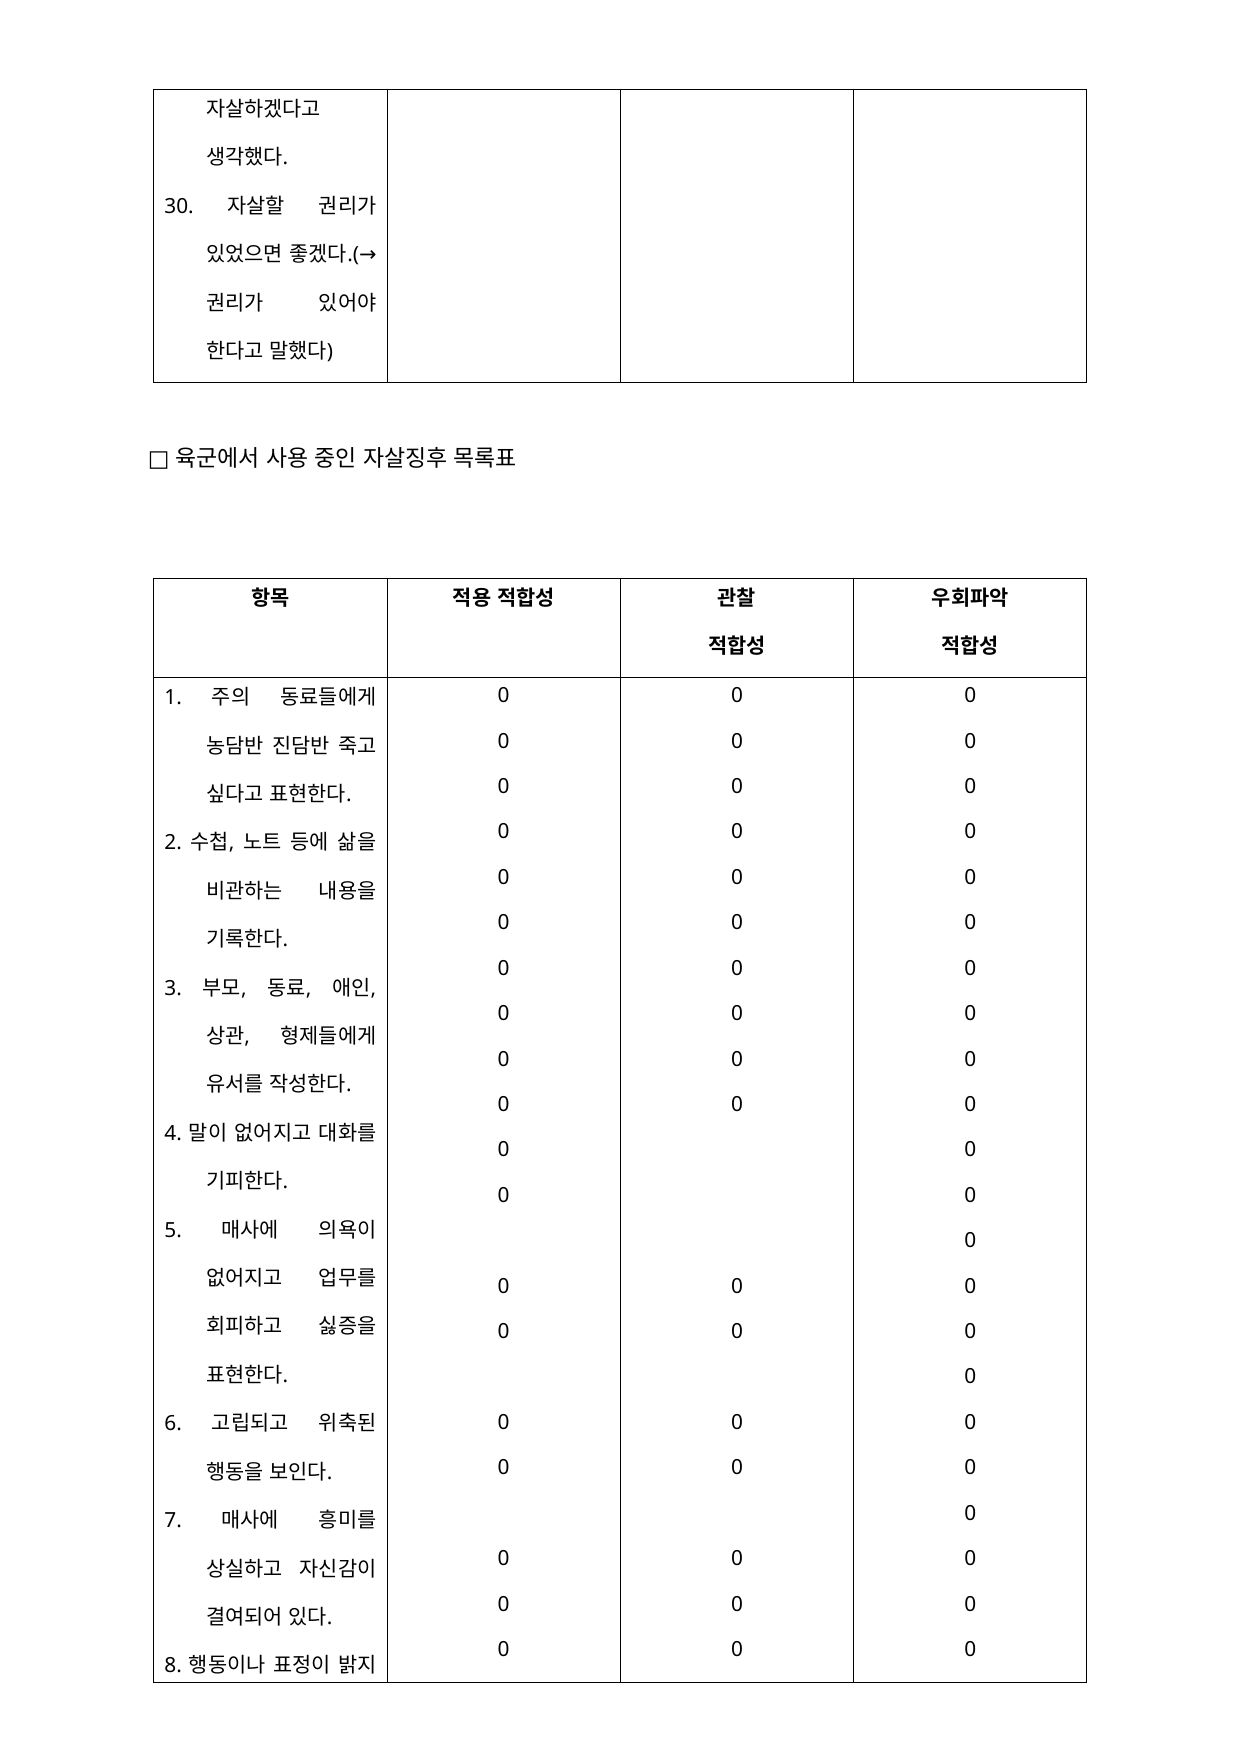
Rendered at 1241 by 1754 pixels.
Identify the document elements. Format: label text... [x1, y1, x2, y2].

table_cell [388, 90, 620, 382]
table_cell [854, 90, 1086, 382]
text □ 육군에서 사용 중인 자살징후 목록표 [148, 439, 1093, 473]
table_header 우회파악 적합성 [854, 579, 1086, 677]
table_header 항목 [154, 579, 387, 677]
table_header 관찰 적합성 [621, 579, 853, 677]
table_cell 0 0 0 0 0 0 0 0 0 0 0 0 0 0 0 0 0 [621, 678, 853, 1682]
table_cell 0 0 0 0 0 0 0 0 0 0 0 0 0 0 0 0 0 0 0 [388, 678, 620, 1682]
table_cell 1. 주의 동료들에게 농담반 진담반 죽고 싶다고 표현한다. 2. 수첩, 노트 등에 삶을 비관하는 내용을 기록한다. 3. 부모, 동료, 애인, 상관, 형제들에게 유서를 작성한다. 4. 말이 없어지고 대화를 기피한다. 5. 매사에 의욕이 없어지고 업무를 회피하고 싫증을 표현한다. 6. 고립되고 위축된 행동을 보인다. 7. 매사에 흥미를 상실하고 자신감이 결여되어 있다. 8. 행동이나 표정이 밝지 [154, 678, 387, 1682]
table_cell [621, 90, 853, 382]
table_cell 자살하겠다고 생각했다. 30. 자살할 권리가 있었으면 좋겠다.(→권리가 있어야 한다고 말했다) [154, 90, 387, 382]
table_header 적용 적합성 [388, 579, 620, 677]
table_cell 0 0 0 0 0 0 0 0 0 0 0 0 0 0 0 0 0 0 0 0 0 0 [854, 678, 1086, 1682]
